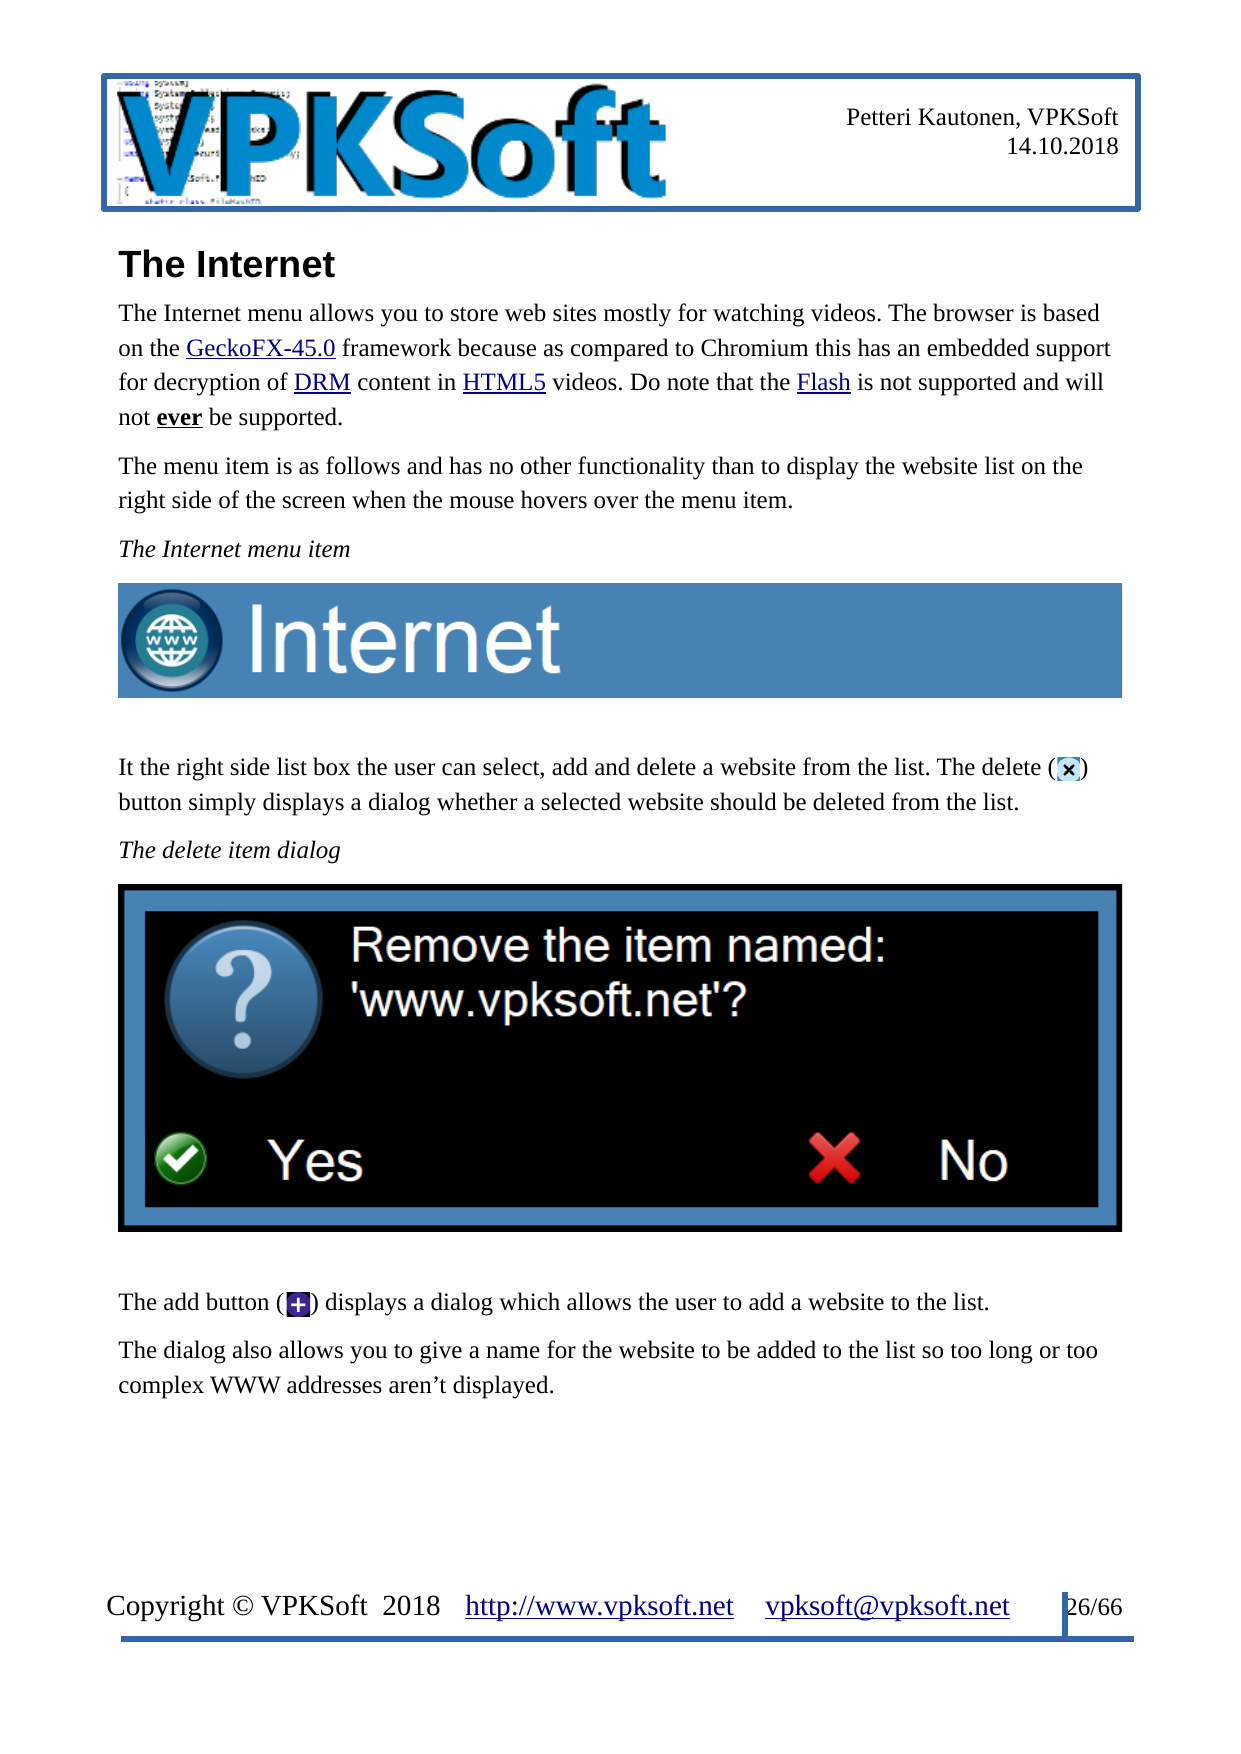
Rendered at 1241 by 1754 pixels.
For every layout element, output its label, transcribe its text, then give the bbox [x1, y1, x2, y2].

text The menu item is as follows and has no other functionality than to display the website list on the right side of the screen when the mouse hovers over the menu item. [118, 451, 1122, 514]
text The delete item dialog [118, 836, 1122, 864]
text The Internet menu item [118, 534, 1122, 563]
picture [1057, 757, 1080, 781]
subtitle The Internet [118, 242, 1122, 286]
picture [286, 1292, 311, 1317]
text The add button ( ) displays a dialog which allows the user to add a website to the list. [118, 1287, 1122, 1315]
picture [118, 583, 1123, 698]
text The dialog also allows you to give a name for the website to be added to the list so too long or too complex WWW addresses aren’t displayed. [118, 1336, 1122, 1399]
picture [116, 81, 672, 204]
text It the right side list box the user can select, add and delete a website from the list. The delete ( ) button simply displays a dialog whether a selected website should be deleted from the list. [118, 752, 1122, 815]
text The Internet menu allows you to store web sites mostly for watching videos. The browser is based on the GeckoFX-45.0 framework because as compared to Chromium this has an embedded support for decryption of DRM content in HTML5 videos. Do note that the Flash is not supported and will not ever be supported. [118, 298, 1122, 430]
picture [118, 884, 1123, 1232]
